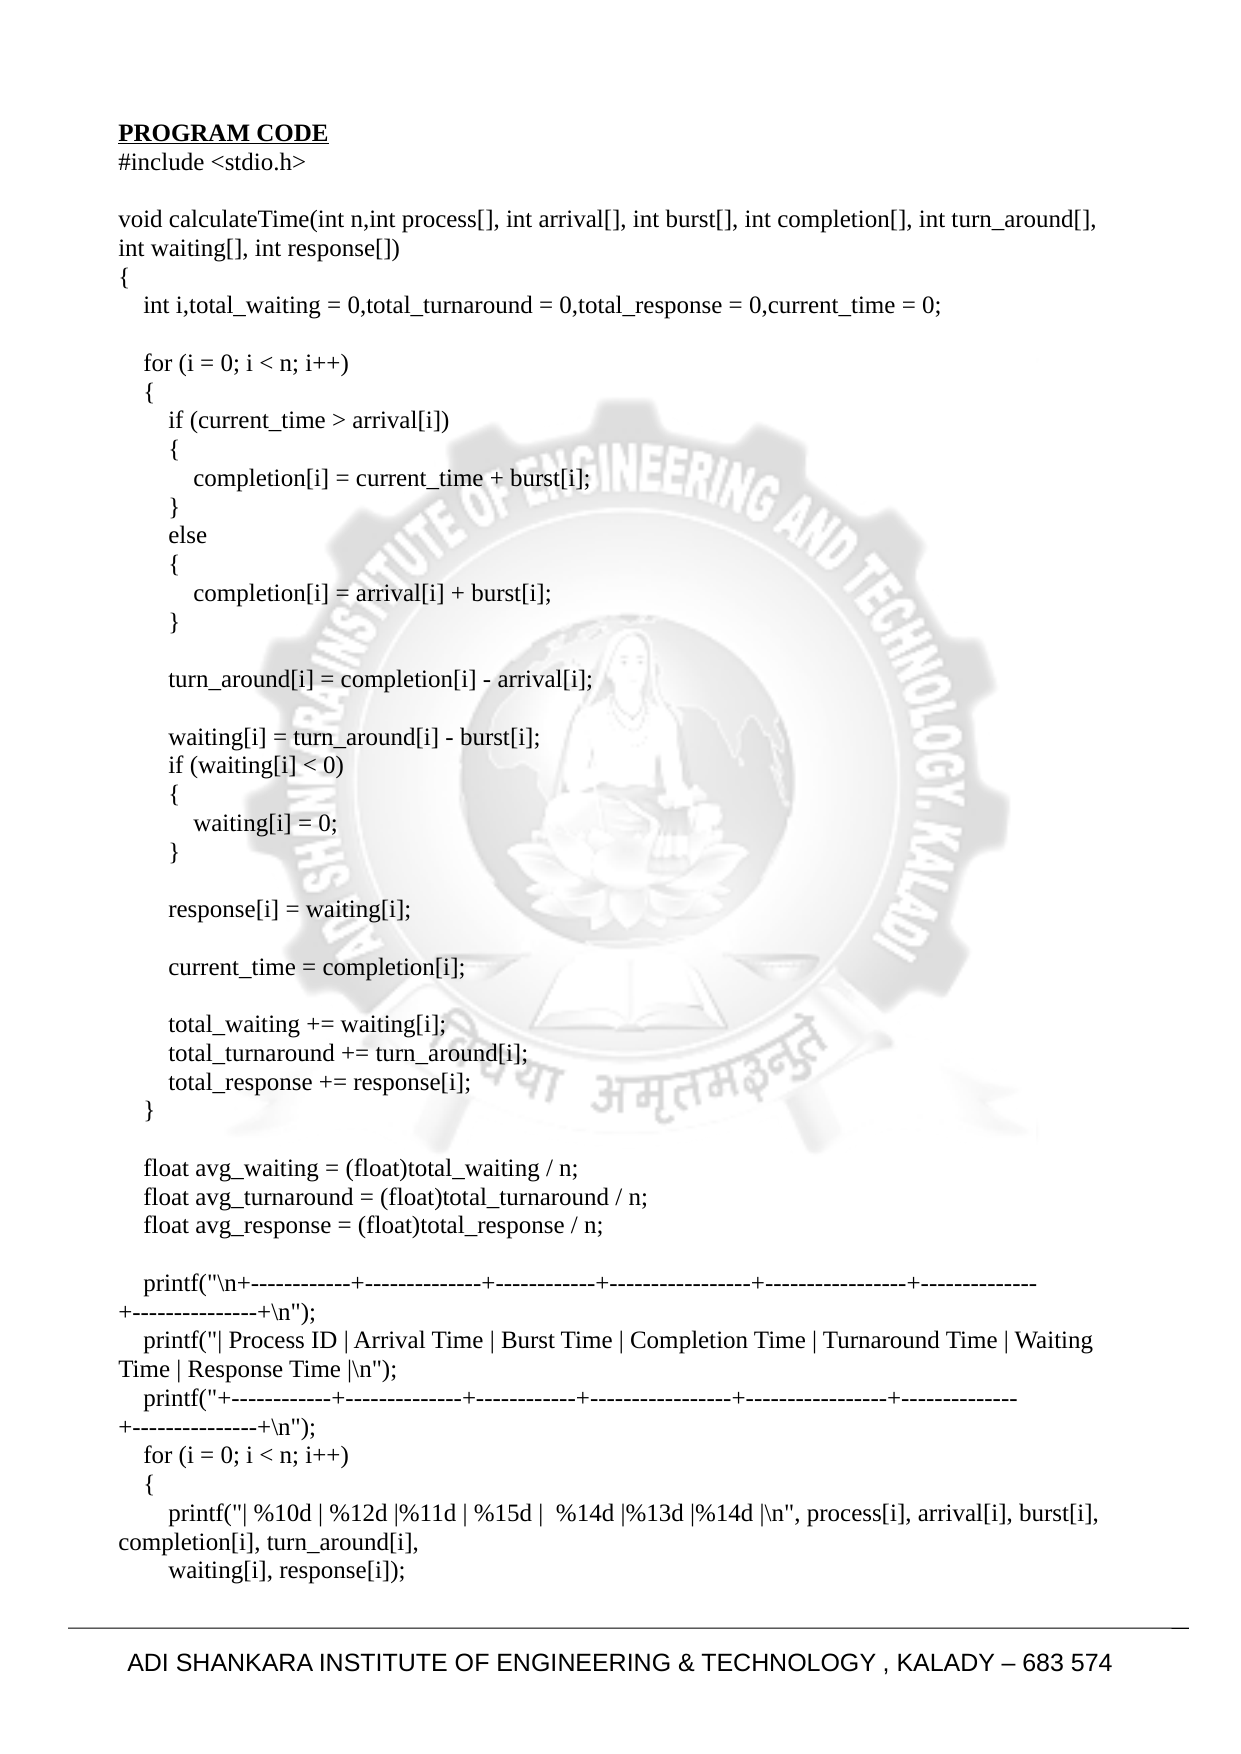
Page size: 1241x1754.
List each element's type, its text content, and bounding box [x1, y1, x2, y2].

text completion[i] = arrival[i] + burst[i]; [118, 578, 1122, 607]
text for (i = 0; i < n; i++) [118, 348, 1122, 377]
text for (i = 0; i < n; i++) [118, 1441, 1122, 1469]
text else [118, 521, 1122, 549]
text } [118, 1096, 1122, 1124]
text float avg_turnaround = (float)total_turnaround / n; [118, 1182, 1122, 1211]
text waiting[i], response[i]); [118, 1556, 1122, 1584]
text { [118, 377, 1122, 406]
text if (waiting[i] < 0) [118, 751, 1122, 779]
text int i,total_waiting = 0,total_turnaround = 0,total_response = 0,current_time = 0; [118, 291, 1122, 319]
text PROGRAM CODE [118, 118, 1122, 147]
text printf("| Process ID | Arrival Time | Burst Time | Completion Time | Turnaround Time | Waiting Time | Response Time |\n"); [118, 1326, 1122, 1383]
text void calculateTime(int n,int process[], int arrival[], int burst[], int completion[], int turn_around[], int waiting[], int response[]) [118, 204, 1122, 262]
text { [118, 434, 1122, 463]
text } [118, 607, 1122, 636]
text completion[i] = current_time + burst[i]; [118, 463, 1122, 492]
text response[i] = waiting[i]; [118, 894, 1122, 923]
text printf("| %10d | %12d |%11d | %15d | %14d |%13d |%14d |\n", process[i], arrival[i], burst[i], completion[i], turn_around[i], [118, 1498, 1122, 1556]
text waiting[i] = 0; [118, 808, 1122, 837]
text float avg_response = (float)total_response / n; [118, 1211, 1122, 1239]
text turn_around[i] = completion[i] - arrival[i]; [118, 664, 1122, 693]
text float avg_waiting = (float)total_waiting / n; [118, 1153, 1122, 1182]
text #include <stdio.h> [118, 147, 1122, 176]
text { [118, 779, 1122, 808]
text if (current_time > arrival[i]) [118, 406, 1122, 434]
text { [118, 262, 1122, 291]
text waiting[i] = turn_around[i] - burst[i]; [118, 722, 1122, 751]
text total_waiting += waiting[i]; [118, 1009, 1122, 1038]
text } [118, 492, 1122, 521]
text printf("+------------+--------------+------------+-----------------+-----------------+--------------+---------------+\n"); [118, 1383, 1122, 1441]
text { [118, 549, 1122, 578]
text total_turnaround += turn_around[i]; [118, 1038, 1122, 1067]
text printf("\n+------------+--------------+------------+-----------------+-----------------+--------------+---------------+\n"); [118, 1268, 1122, 1326]
text current_time = completion[i]; [118, 952, 1122, 981]
text } [118, 837, 1122, 866]
text { [118, 1469, 1122, 1498]
text total_response += response[i]; [118, 1067, 1122, 1096]
